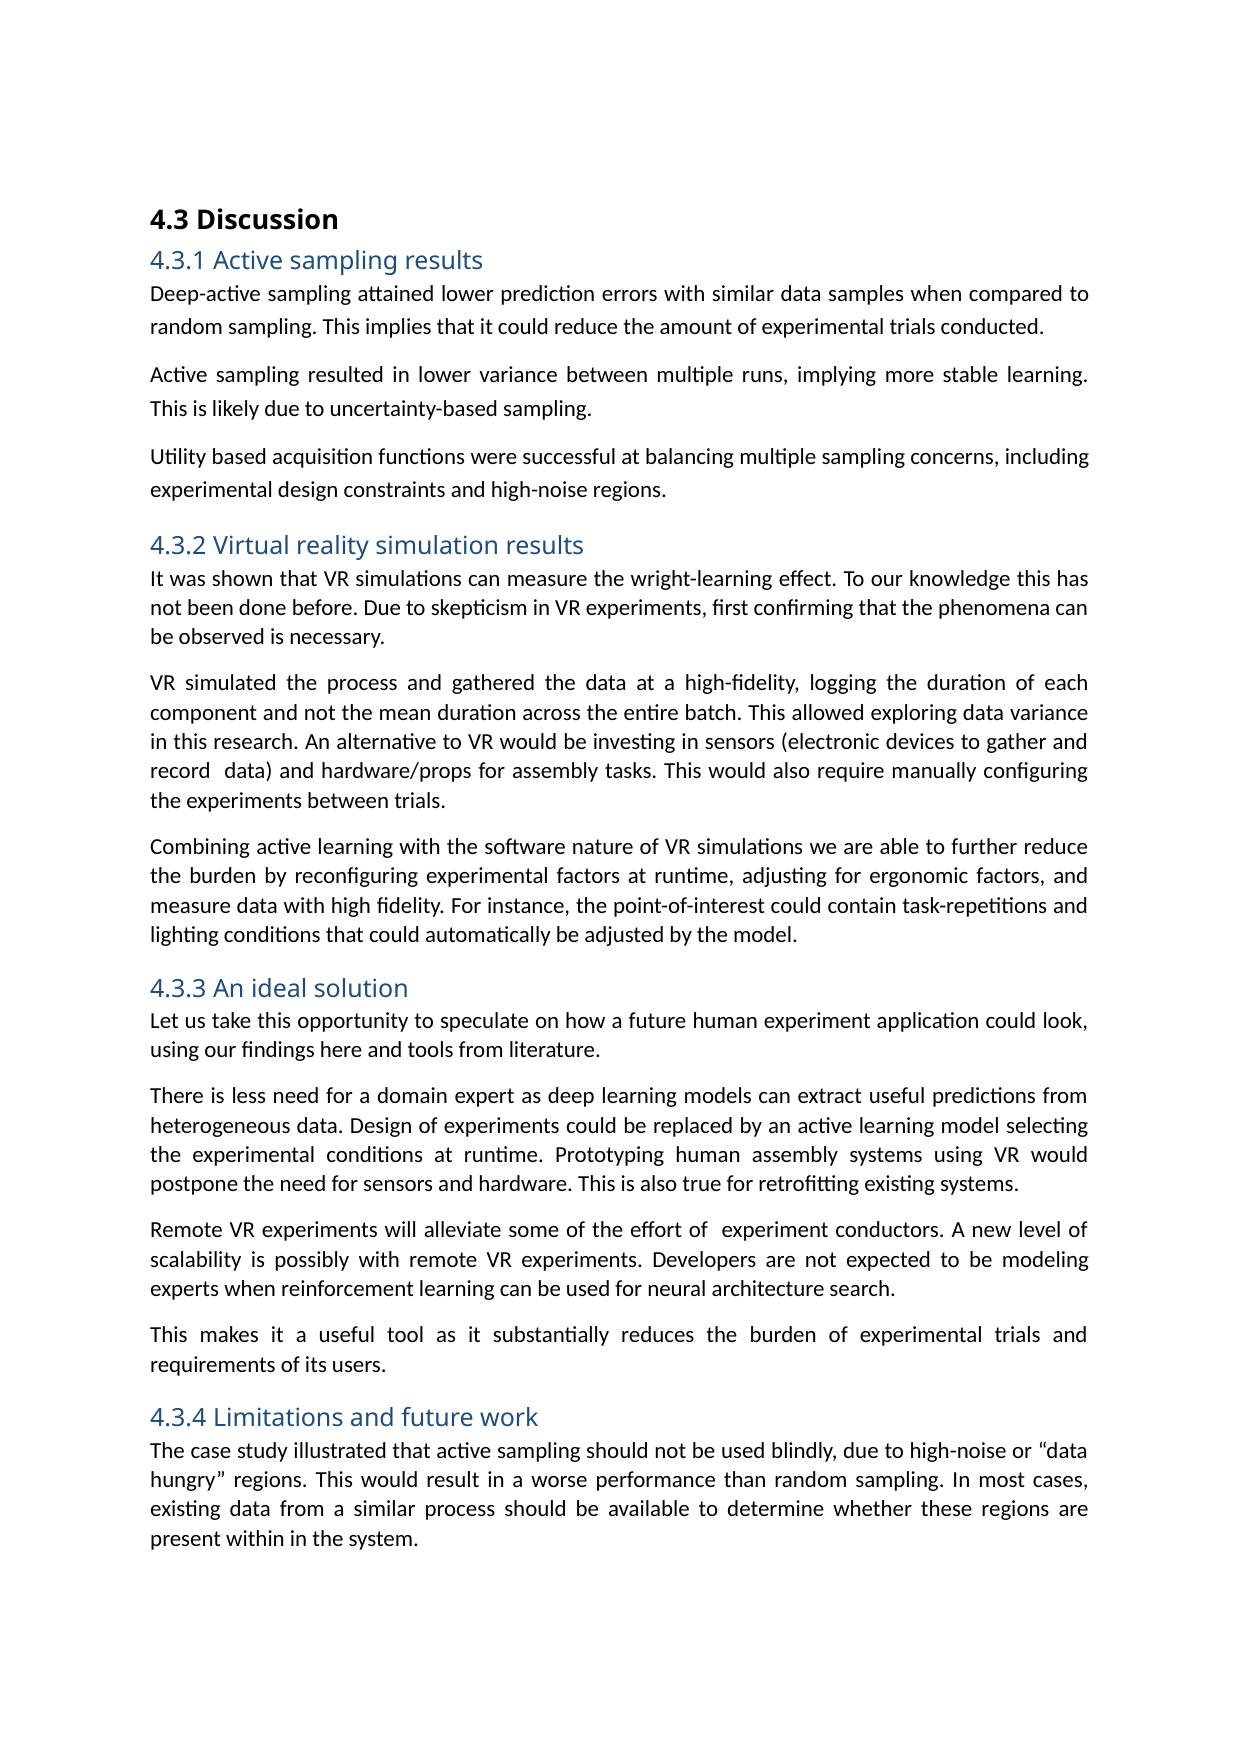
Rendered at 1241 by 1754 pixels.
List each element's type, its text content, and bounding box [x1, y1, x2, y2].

subtitle Discussion [150, 200, 1090, 237]
text Active sampling resulted in lower variance between multiple runs, implying more stable learning. This is likely due to uncertainty-based sampling. [150, 360, 1090, 422]
text Remote VR experiments will alleviate some of the effort of experiment conductors. A new level of scalability is possibly with remote VR experiments. Developers are not expected to be modeling experts when reinforcement learning can be used for neural architecture search. [150, 1216, 1090, 1302]
text Let us take this opportunity to speculate on how a future human experiment application could look, using our findings here and tools from literature. [150, 1006, 1090, 1063]
text Deep-active sampling attained lower prediction errors with similar data samples when compared to random sampling. This implies that it could reduce the amount of experimental trials conducted. [150, 279, 1090, 340]
subtitle Virtual reality simulation results [150, 528, 1090, 562]
text This makes it a useful tool as it substantially reduces the burden of experimental trials and requirements of its users. [150, 1320, 1090, 1378]
subtitle Active sampling results [150, 243, 1090, 277]
subtitle An ideal solution [150, 970, 1090, 1004]
text There is less need for a domain expert as deep learning models can extract useful predictions from heterogeneous data. Design of experiments could be replaced by an active learning model selecting the experimental conditions at runtime. Prototyping human assembly systems using VR would postpone the need for sensors and hardware. This is also true for retrofitting existing systems. [150, 1081, 1090, 1198]
text VR simulated the process and gathered the data at a high-fidelity, logging the duration of each component and not the mean duration across the entire batch. This allowed exploring data variance in this research. An alternative to VR would be investing in sensors (electronic devices to gather and record data) and hardware/props for assembly tasks. This would also require manually configuring the experiments between trials. [150, 668, 1090, 814]
text It was shown that VR simulations can measure the wright-learning effect. To our knowledge this has not been done before. Due to skepticism in VR experiments, first confirming that the phenomena can be observed is necessary. [150, 564, 1090, 650]
text Combining active learning with the software nature of VR simulations we are able to further reduce the burden by reconfiguring experimental factors at runtime, adjusting for ergonomic factors, and measure data with high fidelity. For instance, the point-of-interest could contain task-repetitions and lighting conditions that could automatically be adjusted by the model. [150, 832, 1090, 948]
text Utility based acquisition functions were successful at balancing multiple sampling concerns, including experimental design constraints and high-noise regions. [150, 442, 1090, 504]
text The case study illustrated that active sampling should not be used blindly, due to high-noise or “data hungry” regions. This would result in a worse performance than random sampling. In most cases, existing data from a similar process should be available to determine whether these regions are present within in the system. [150, 1436, 1090, 1552]
subtitle Limitations and future work [150, 1400, 1090, 1434]
